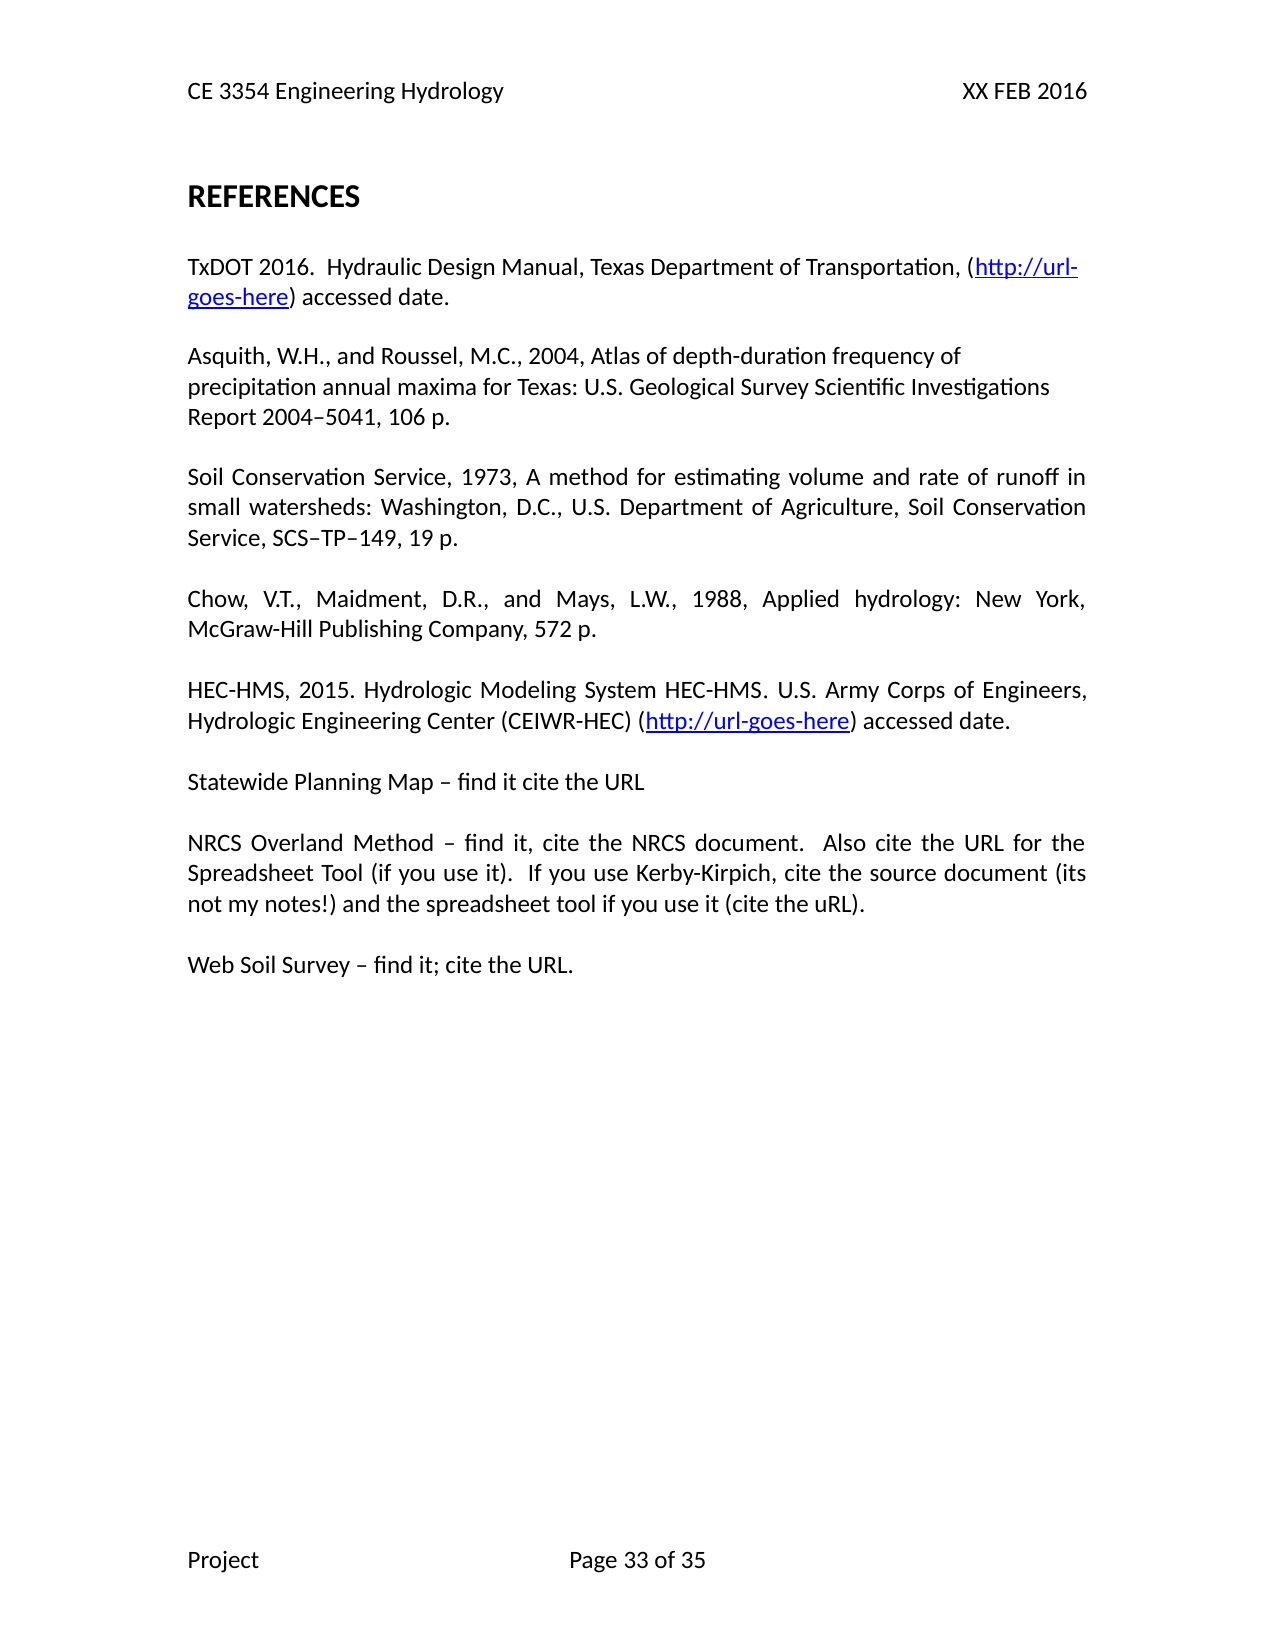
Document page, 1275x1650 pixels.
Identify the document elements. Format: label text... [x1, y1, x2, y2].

text Asquith, W.H., and Roussel, M.C., 2004, Atlas of depth-duration frequency of precipitation annual maxima for Texas: U.S. Geological Survey Scientific Investigations Report 2004–5041, 106 p. [187, 341, 1087, 432]
text Chow, V.T., Maidment, D.R., and Mays, L.W., 1988, Applied hydrology: New York, McGraw-Hill Publishing Company, 572 p. [187, 583, 1087, 644]
text Web Soil Survey – find it; cite the URL. [187, 949, 1087, 980]
text TxDOT 2016. Hydraulic Design Manual, Texas Department of Transportation, (http://url-goes-here) accessed date. [187, 251, 1087, 312]
subtitle REFERENCES [187, 175, 1087, 216]
text Statewide Planning Map – find it cite the URL [187, 766, 1087, 797]
text HEC-HMS, 2015. Hydrologic Modeling System HEC-HMS. U.S. Army Corps of Engineers, Hydrologic Engineering Center (CEIWR-HEC) (http://url-goes-here) accessed date. [187, 674, 1087, 736]
text NRCS Overland Method – find it, cite the NRCS document. Also cite the URL for the Spreadsheet Tool (if you use it). If you use Kerby-Kirpich, cite the source document (its not my notes!) and the spreadsheet tool if you use it (cite the uRL). [187, 827, 1087, 919]
text Soil Conservation Service, 1973, A method for estimating volume and rate of runoff in small watersheds: Washington, D.C., U.S. Department of Agriculture, Soil Conservation Service, SCS–TP–149, 19 p. [187, 461, 1087, 552]
